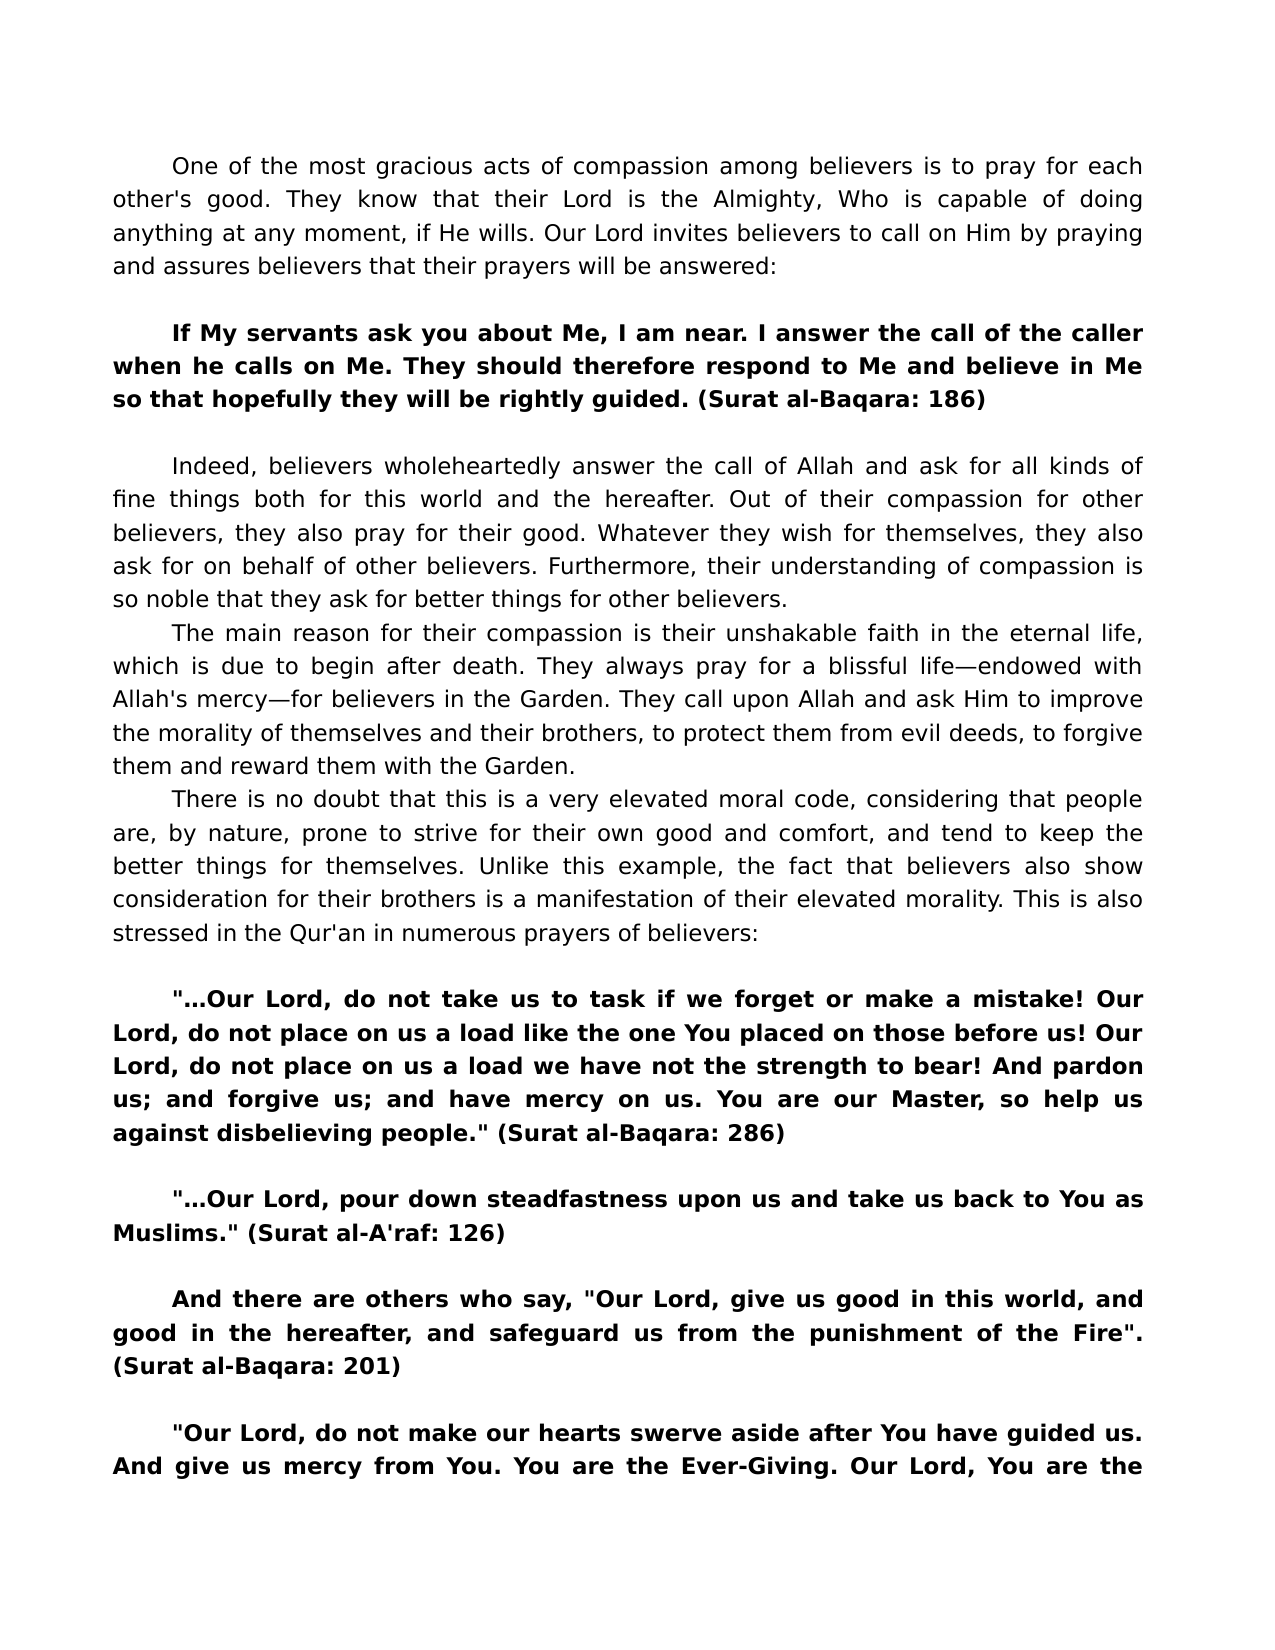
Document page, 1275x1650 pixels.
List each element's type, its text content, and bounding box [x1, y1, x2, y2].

text "Our Lord, do not make our hearts swerve aside after You have guided us. And give us mercy from You. You are the Ever-Giving. Our Lord, You are the [112, 1414, 1145, 1481]
text And there are others who say, "Our Lord, give us good in this world, and good in the hereafter, and safeguard us from the punishment of the Fire". (Surat al-Baqara: 201) [112, 1281, 1145, 1381]
text If My servants ask you about Me, I am near. I answer the call of the caller when he calls on Me. They should therefore respond to Me and believe in Me so that hopefully they will be rightly guided. (Surat al-Baqara: 186) [112, 314, 1145, 414]
text "…Our Lord, do not take us to task if we forget or make a mistake! Our Lord, do not place on us a load like the one You placed on those before us! Our Lord, do not place on us a load we have not the strength to bear! And pardon us; and forgive us; and have mercy on us. You are our Master, so help us against disbelieving people." (Surat al-Baqara: 286) [112, 981, 1145, 1148]
text One of the most gracious acts of compassion among believers is to pray for each other's good. They know that their Lord is the Almighty, Who is capable of doing anything at any moment, if He wills. Our Lord invites believers to call on Him by praying and assures believers that their prayers will be answered: [112, 148, 1145, 281]
text "…Our Lord, pour down steadfastness upon us and take us back to You as Muslims." (Surat al-A'raf: 126) [112, 1181, 1145, 1248]
text The main reason for their compassion is their unshakable faith in the eternal life, which is due to begin after death. They always pray for a blissful life—endowed with Allah's mercy—for believers in the Garden. They call upon Allah and ask Him to improve the morality of themselves and their brothers, to protect them from evil deeds, to forgive them and reward them with the Garden. [112, 614, 1145, 781]
text Indeed, believers wholeheartedly answer the call of Allah and ask for all kinds of fine things both for this world and the hereafter. Out of their compassion for other believers, they also pray for their good. Whatever they wish for themselves, they also ask for on behalf of other believers. Furthermore, their understanding of compassion is so noble that they ask for better things for other believers. [112, 448, 1145, 614]
text There is no doubt that this is a very elevated moral code, considering that people are, by nature, prone to strive for their own good and comfort, and tend to keep the better things for themselves. Unlike this example, the fact that believers also show consideration for their brothers is a manifestation of their elevated morality. This is also stressed in the Qur'an in numerous prayers of believers: [112, 781, 1145, 948]
